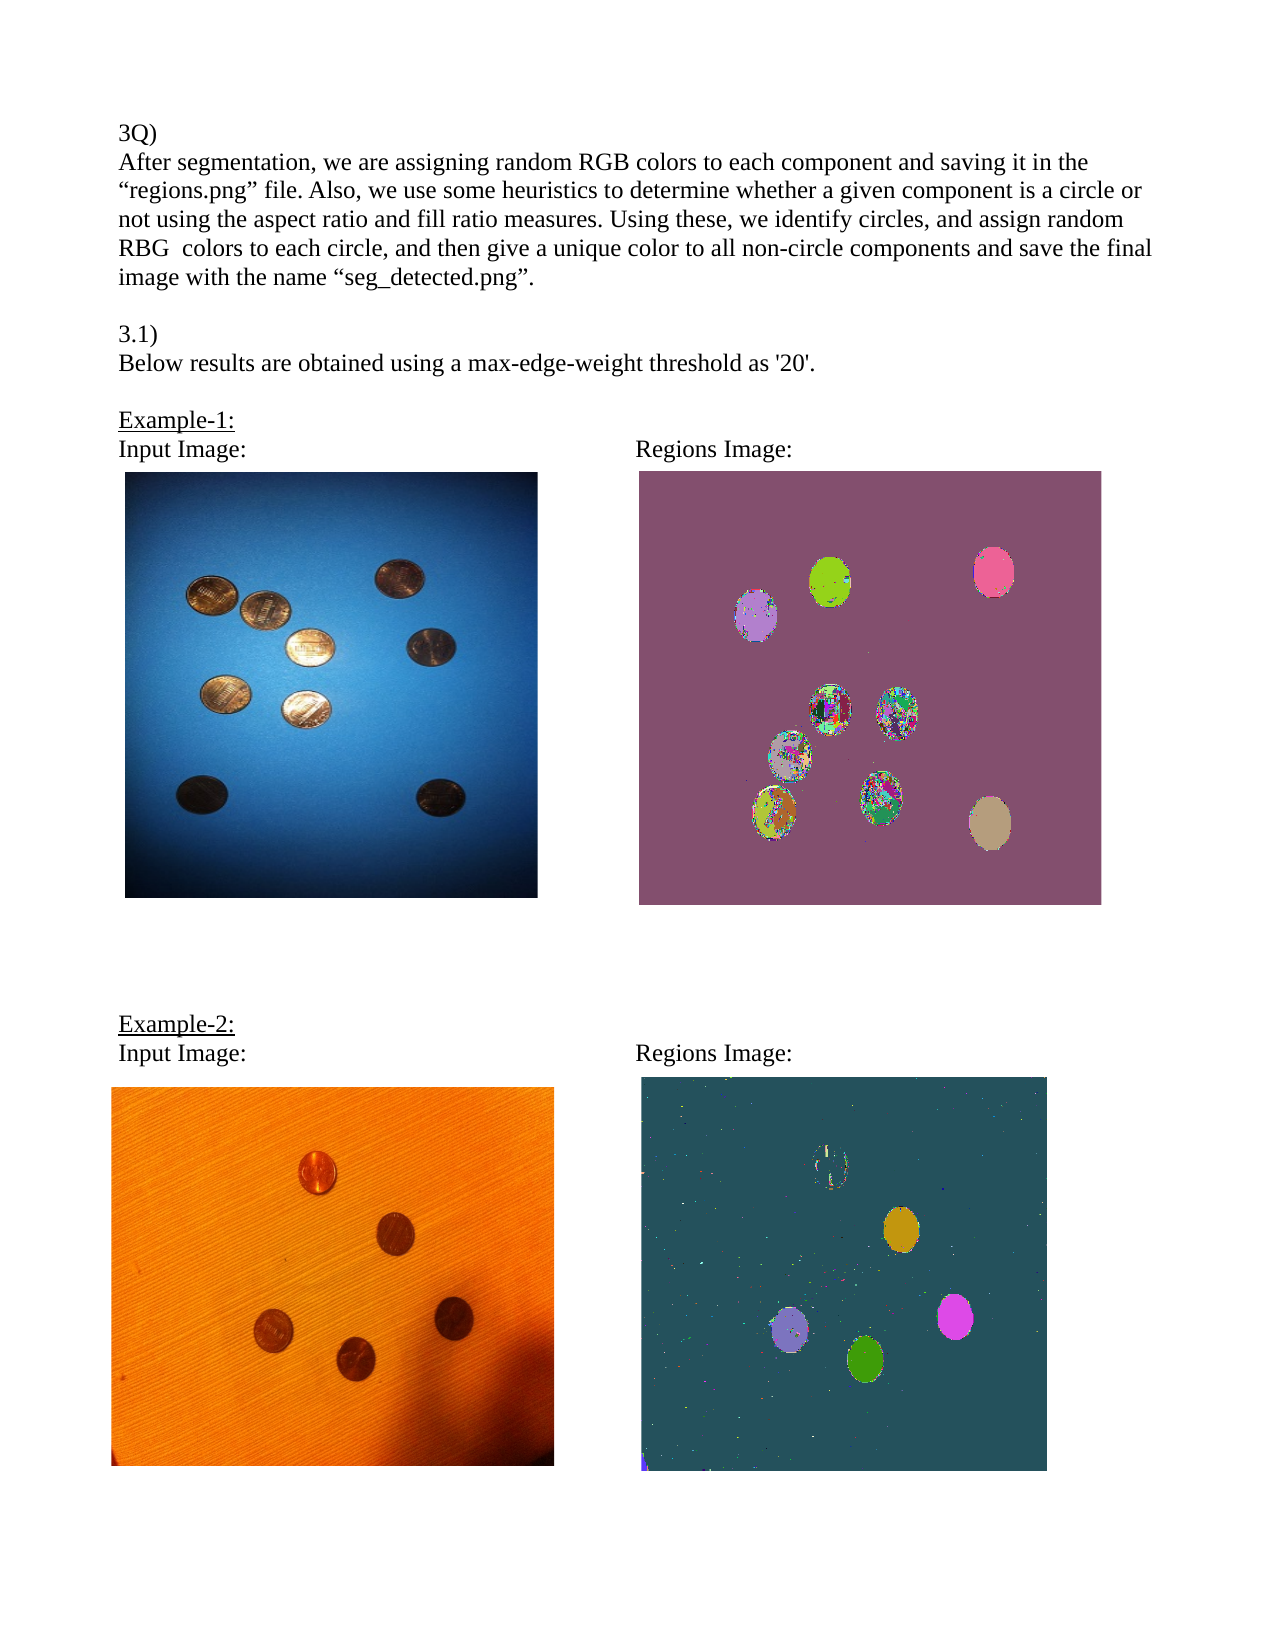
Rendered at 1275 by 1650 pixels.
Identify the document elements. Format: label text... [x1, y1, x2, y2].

text 3Q) [118, 118, 1157, 147]
text Example-1: [118, 406, 1157, 434]
picture [639, 471, 1102, 905]
text 3.1) [118, 319, 1157, 348]
text Below results are obtained using a max-edge-weight threshold as '20'. [118, 348, 1157, 377]
picture [125, 472, 538, 898]
text Example-2: [118, 1009, 1157, 1038]
text Input Image: Regions Image: [118, 434, 1157, 463]
text Input Image: Regions Image: [118, 1038, 1157, 1067]
text After segmentation, we are assigning random RGB colors to each component and saving it in the “regions.png” file. Also, we use some heuristics to determine whether a given component is a circle or not using the aspect ratio and fill ratio measures. Using these, we identify circles, and assign random RBG colors to each circle, and then give a unique color to all non-circle components and save the final image with the name “seg_detected.png”. [118, 147, 1157, 291]
picture [641, 1077, 1047, 1471]
picture [111, 1087, 555, 1466]
